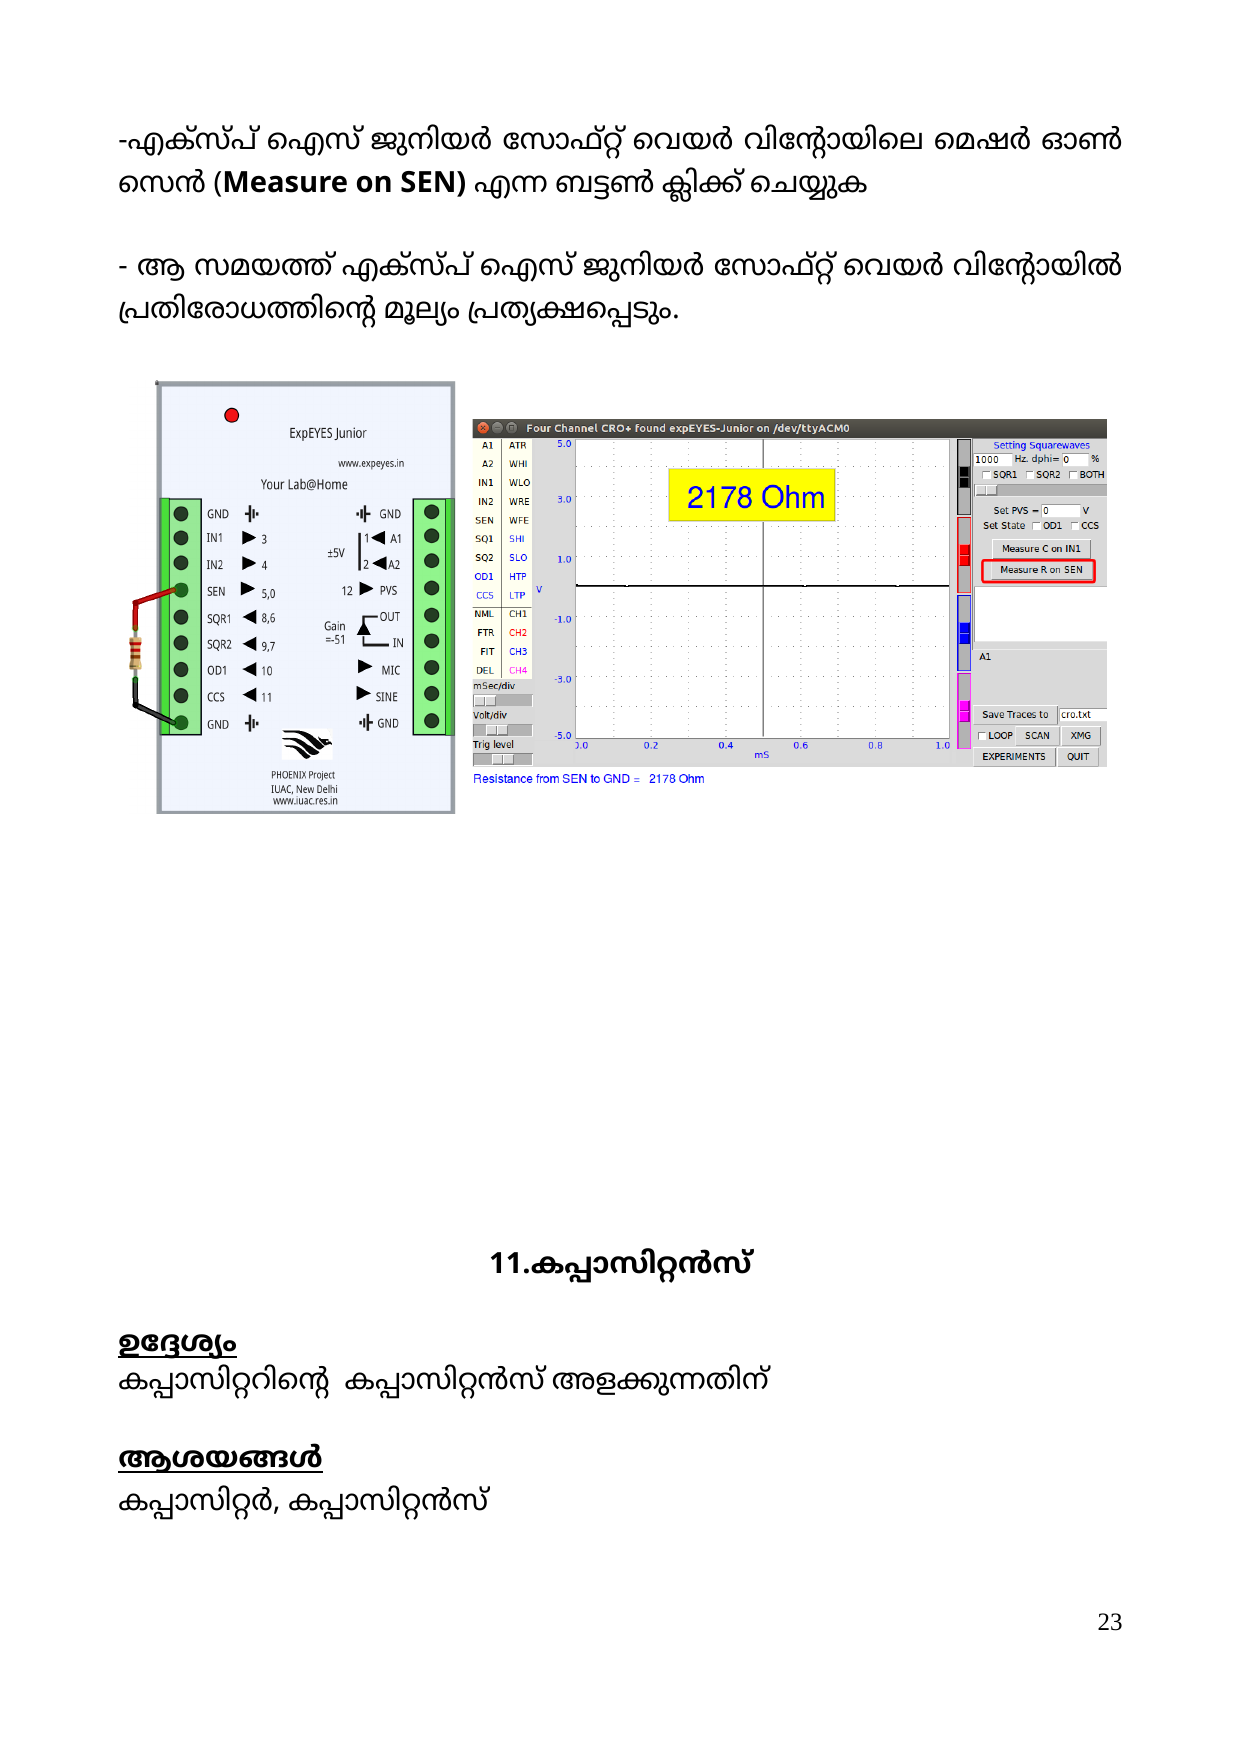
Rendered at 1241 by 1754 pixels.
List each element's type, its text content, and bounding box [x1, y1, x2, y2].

text കപ്പാസിറ്റർ, കപ്പാസിറ്റൻസ് [118, 1479, 1122, 1522]
text കപ്പാസിറ്ററിന്റെ കപ്പാസിറ്റൻസ് അളക്കുന്നതിന് [118, 1363, 1122, 1401]
text - ആ സമയത്ത് എക്സ്പ് ഐസ് ജുനിയര്‍ സോഫ്റ്റ് വെയര്‍ വിന്റോയിൽ പ്രതിരോധത്തിന്റെ മൂല്യം പ്രത്യക്ഷപ്പെടും. [118, 244, 1122, 330]
text 11.കപ്പാസിറ്റൻസ് [118, 1243, 1122, 1286]
picture [129, 380, 456, 814]
text ആശയങ്ങൾ [118, 1441, 1122, 1479]
text ഉദ്ദേശ്യം [118, 1325, 1122, 1363]
text -എക്സ്പ് ഐസ് ജുനിയര്‍ സോഫ്റ്റ് വെയര്‍ വിന്റോയിലെ മെഷർ ഓൺ സെൻ (Measure on SEN) എന്ന ബട്ടൺ ക്ലിക്ക് ചെയ്യുക [118, 118, 1122, 204]
picture [472, 419, 1107, 787]
